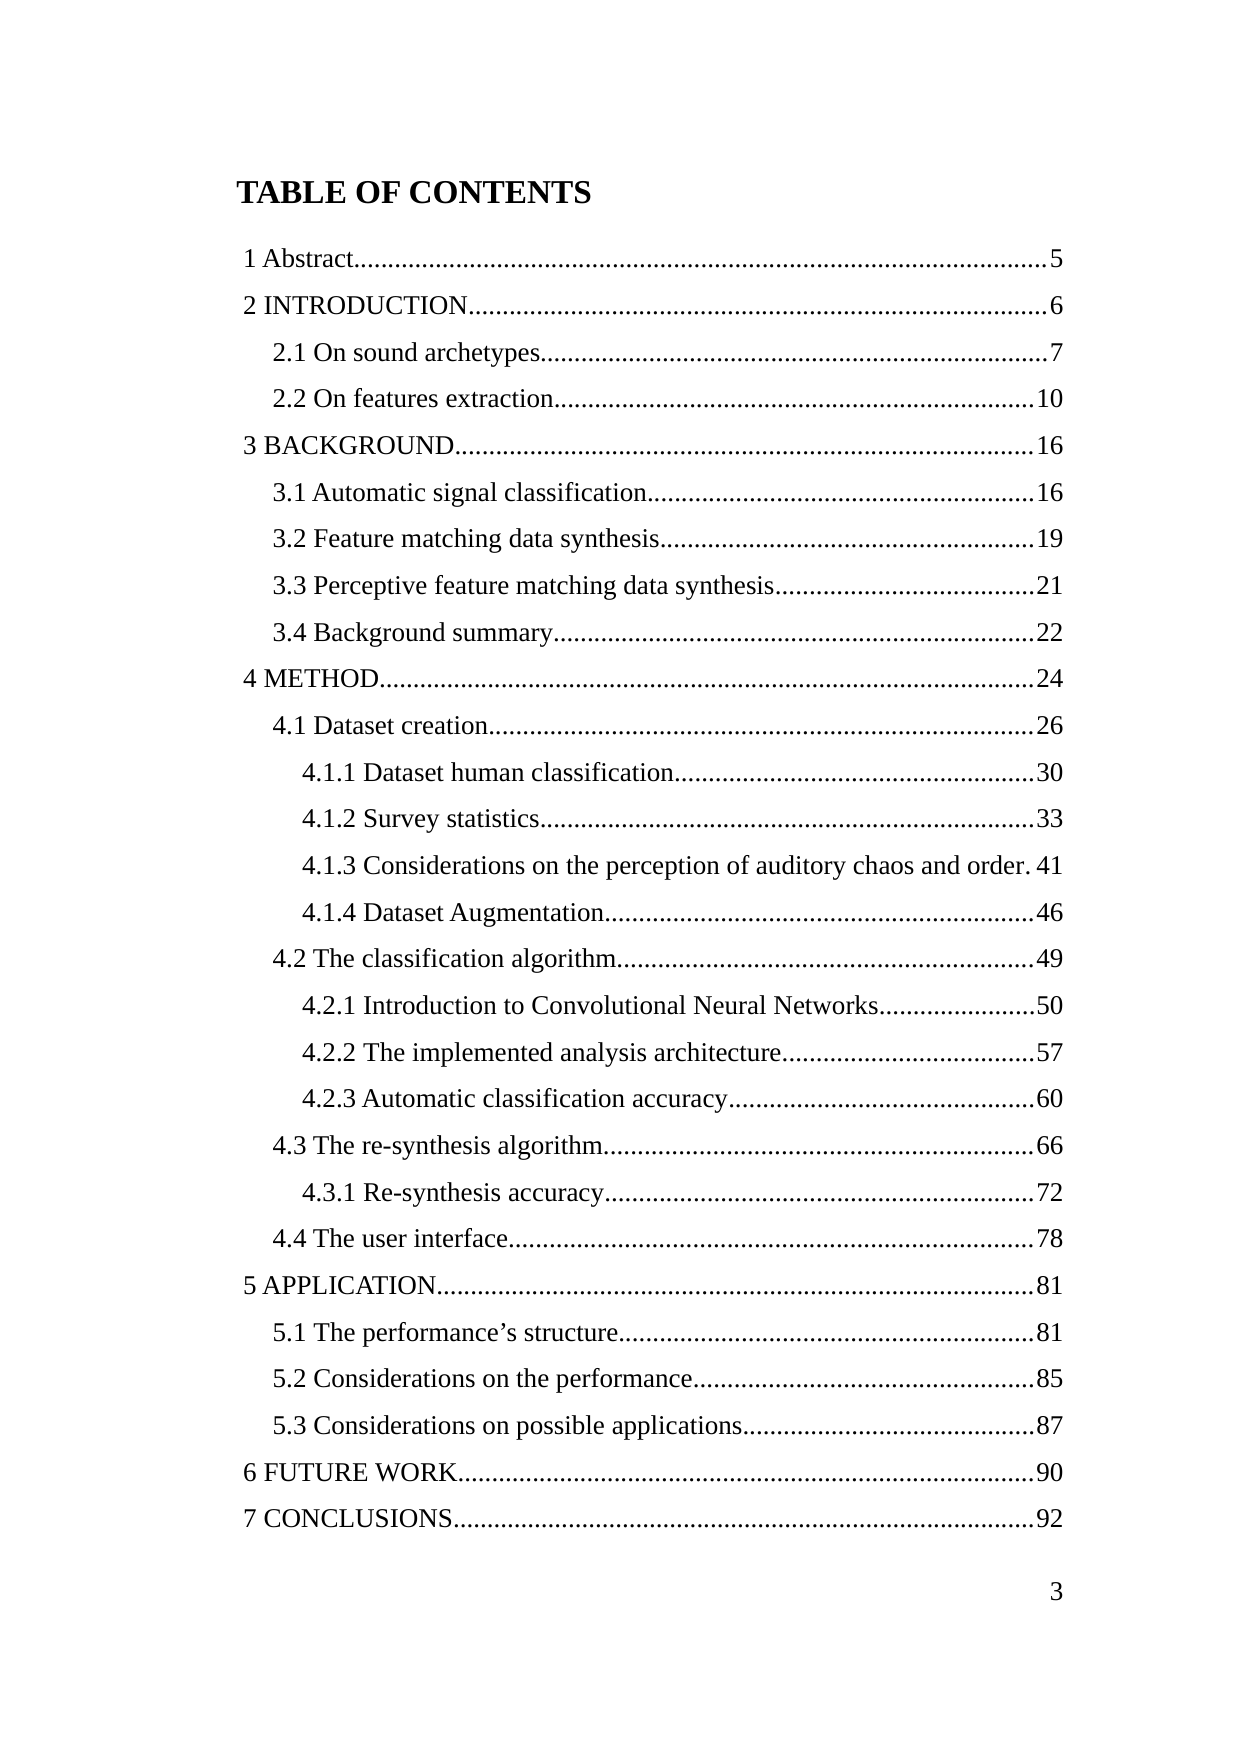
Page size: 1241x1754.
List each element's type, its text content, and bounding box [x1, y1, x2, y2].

text 4.2.3 Automatic classification accuracy 60 [295, 1083, 1063, 1114]
text 5.3 Considerations on possible applications 87 [266, 1409, 1063, 1440]
text 4 METHOD 24 [236, 663, 1063, 694]
subtitle TABLE OF CONTENTS [236, 173, 1063, 211]
text 3.1 Automatic signal classification 16 [266, 476, 1063, 507]
text 4.1.2 Survey statistics 33 [295, 803, 1063, 834]
text 1 Abstract 5 [236, 243, 1063, 274]
text 3.3 Perceptive feature matching data synthesis 21 [266, 569, 1063, 600]
text 3.4 Background summary 22 [266, 616, 1063, 647]
text 2.1 On sound archetypes 7 [266, 336, 1063, 367]
text 4.2.1 Introduction to Convolutional Neural Networks 50 [295, 989, 1063, 1020]
text 5.1 The performance’s structure 81 [266, 1316, 1063, 1347]
text 4.1.1 Dataset human classification 30 [295, 756, 1063, 787]
text 4.1.4 Dataset Augmentation 46 [295, 896, 1063, 927]
text 4.2 The classification algorithm 49 [266, 943, 1063, 974]
text 7 CONCLUSIONS 92 [236, 1503, 1063, 1534]
text 4.3.1 Re-synthesis accuracy 72 [295, 1176, 1063, 1207]
text 2 INTRODUCTION 6 [236, 289, 1063, 320]
text 4.2.2 The implemented analysis architecture 57 [295, 1036, 1063, 1067]
text 3 BACKGROUND 16 [236, 429, 1063, 460]
text 4.4 The user interface 78 [266, 1223, 1063, 1254]
text 5 APPLICATION 81 [236, 1269, 1063, 1300]
text 6 FUTURE WORK 90 [236, 1456, 1063, 1487]
text 2.2 On features extraction 10 [266, 383, 1063, 414]
text 3.2 Feature matching data synthesis 19 [266, 523, 1063, 554]
text 4.1 Dataset creation 26 [266, 709, 1063, 740]
text 4.1.3 Considerations on the perception of auditory chaos and order 41 [295, 849, 1063, 880]
text 5.2 Considerations on the performance 85 [266, 1363, 1063, 1394]
text 4.3 The re-synthesis algorithm 66 [266, 1129, 1063, 1160]
